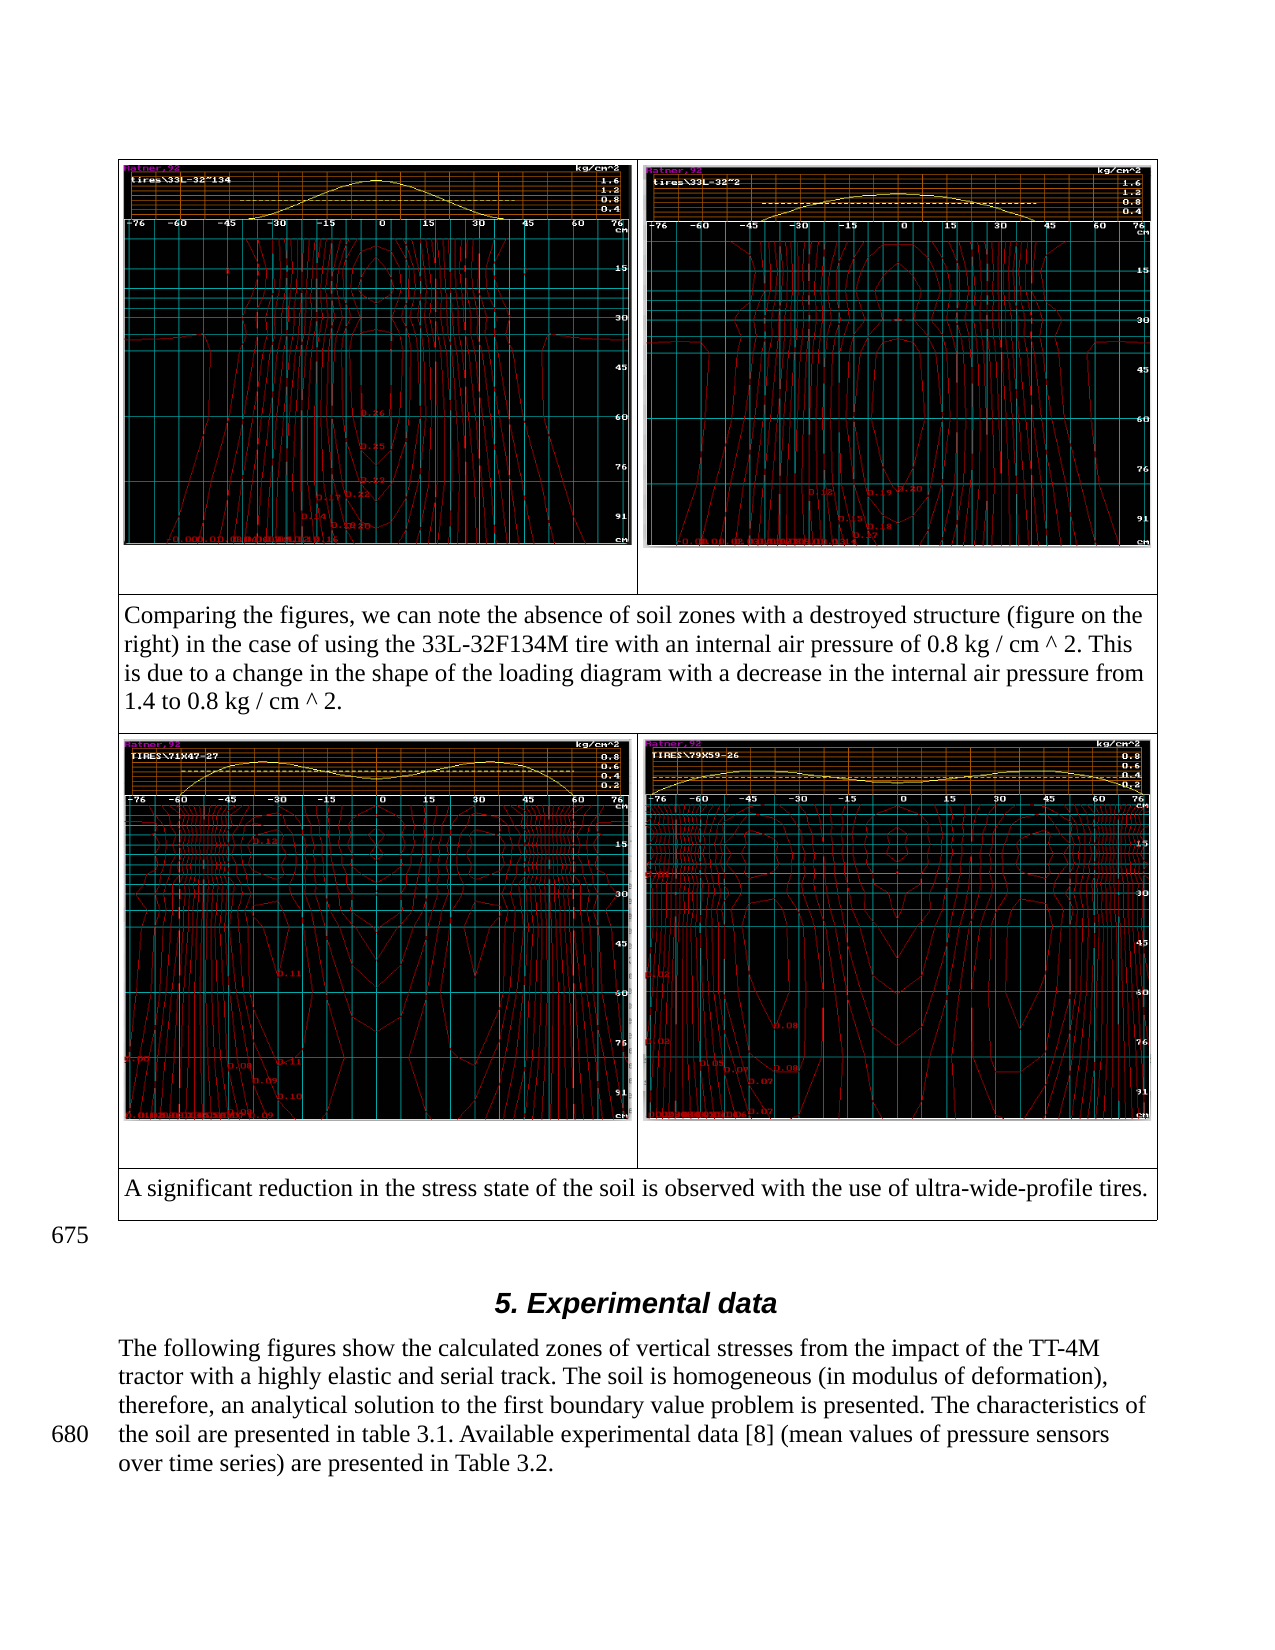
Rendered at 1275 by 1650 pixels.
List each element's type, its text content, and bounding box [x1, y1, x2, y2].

table_cell Comparing the figures, we can note the absence of soil zones with a destroyed structure (figure on the right) in the case of using the 33L-32F134M tire with an internal air pressure of 0.8 kg / cm ^ 2. This is due to a change in the shape of the loading diagram with a decrease in the internal air pressure from 1.4 to 0.8 kg / cm ^ 2. [119, 595, 1157, 733]
picture [123, 739, 632, 1121]
table_cell A significant reduction in the stress state of the soil is observed with the use of ultra-wide-profile tires. [119, 1169, 1157, 1220]
table_header [119, 160, 637, 594]
table_cell [638, 734, 1157, 1167]
text The following figures show the calculated zones of vertical stresses from the impact of the TT-4M tractor with a highly elastic and serial track. The soil is homogeneous (in modulus of deformation), therefore, an analytical solution to the first boundary value problem is presented. The characteristics of the soil are presented in table 3.1. Available experimental data [8] (mean values ​​of pressure sensors over time series) are presented in Table 3.2. [118, 1333, 1157, 1476]
subtitle 5. Experimental data [118, 1287, 1157, 1320]
picture [123, 165, 632, 545]
picture [643, 165, 1152, 548]
table_cell [119, 734, 637, 1167]
table_header [638, 160, 1157, 594]
picture [643, 739, 1152, 1121]
